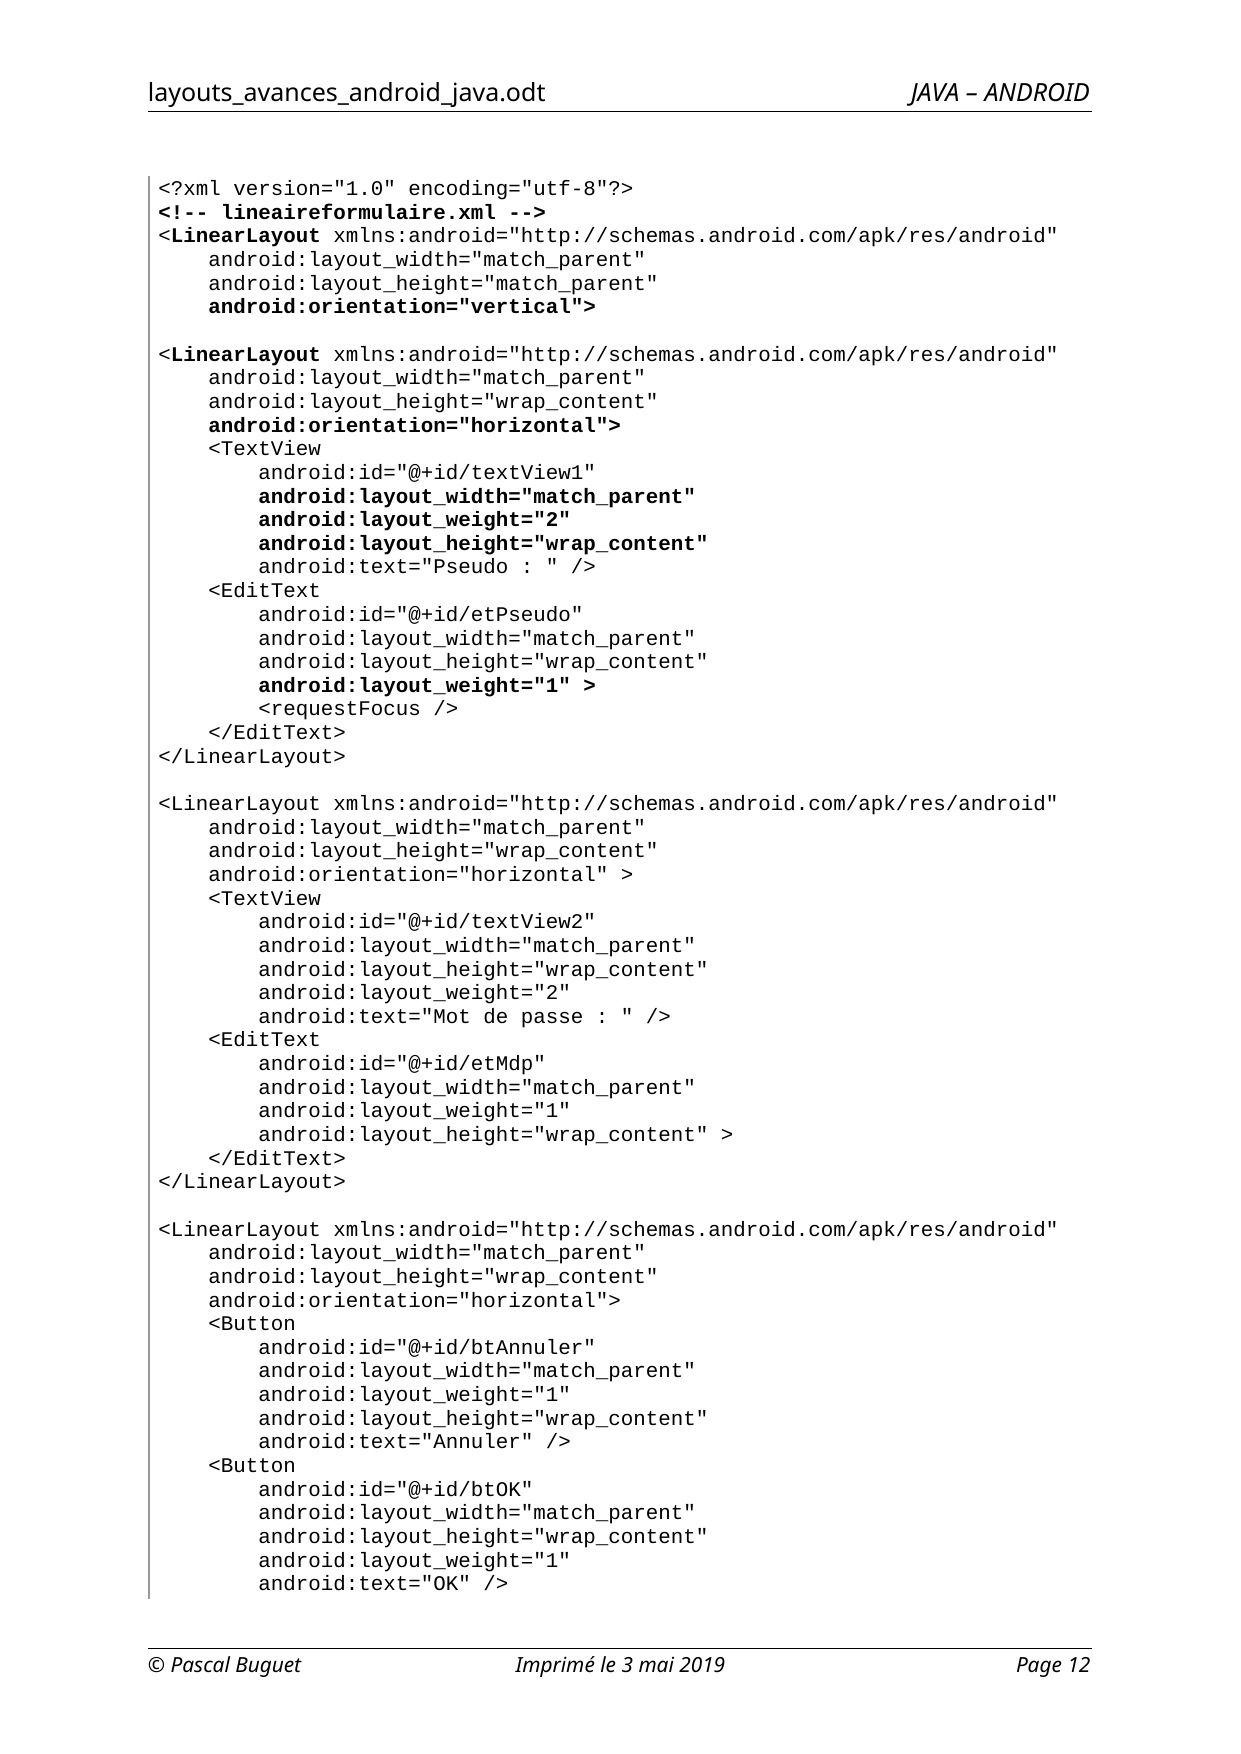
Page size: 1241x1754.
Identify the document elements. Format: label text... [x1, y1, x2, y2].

text android:layout_weight="1" [150, 1384, 1092, 1408]
text android:layout_width="match_parent" [150, 1077, 1092, 1100]
text android:layout_width="match_parent" [150, 935, 1092, 958]
text <TextView [150, 888, 1092, 911]
text android:layout_weight="2" [150, 509, 1092, 533]
text android:layout_width="match_parent" [150, 486, 1092, 509]
text <LinearLayout xmlns:android="http://schemas.android.com/apk/res/android" [150, 793, 1092, 817]
text android:layout_width="match_parent" [150, 627, 1092, 651]
text </EditText> [150, 722, 1092, 746]
text <!-- lineaireformulaire.xml --> [150, 202, 1092, 226]
text android:layout_height="wrap_content" [150, 1266, 1092, 1289]
text android:layout_width="match_parent" [150, 1242, 1092, 1266]
text android:orientation="horizontal" > [150, 864, 1092, 888]
text android:text="OK" /> [150, 1573, 1092, 1599]
text android:layout_weight="1" [150, 1100, 1092, 1124]
text <Button [150, 1455, 1092, 1479]
text android:layout_height="wrap_content" > [150, 1124, 1092, 1148]
text android:layout_height="wrap_content" [150, 958, 1092, 982]
text android:layout_weight="1" > [150, 675, 1092, 698]
text <LinearLayout xmlns:android="http://schemas.android.com/apk/res/android" [150, 1219, 1092, 1242]
text <EditText [150, 1029, 1092, 1053]
text android:orientation="vertical"> [150, 296, 1092, 320]
text android:layout_height="wrap_content" [150, 1408, 1092, 1431]
text android:id="@+id/btAnnuler" [150, 1337, 1092, 1361]
text android:layout_weight="2" [150, 982, 1092, 1006]
text android:text="Mot de passe : " /> [150, 1006, 1092, 1029]
text android:layout_width="match_parent" [150, 249, 1092, 273]
text <TextView [150, 438, 1092, 462]
text android:layout_width="match_parent" [150, 1502, 1092, 1526]
text android:orientation="horizontal"> [150, 415, 1092, 438]
text android:id="@+id/textView2" [150, 911, 1092, 935]
text <Button [150, 1313, 1092, 1337]
text android:id="@+id/etPseudo" [150, 604, 1092, 627]
text android:layout_height="wrap_content" [150, 840, 1092, 864]
text android:layout_height="wrap_content" [150, 651, 1092, 675]
text android:orientation="horizontal"> [150, 1289, 1092, 1313]
text </LinearLayout> [150, 746, 1092, 769]
text <requestFocus /> [150, 698, 1092, 722]
text <?xml version="1.0" encoding="utf-8"?> [150, 176, 1092, 202]
text <LinearLayout xmlns:android="http://schemas.android.com/apk/res/android" [150, 226, 1092, 249]
text android:id="@+id/btOK" [150, 1479, 1092, 1502]
text </LinearLayout> [150, 1171, 1092, 1195]
text android:layout_height="wrap_content" [150, 533, 1092, 557]
text android:layout_height="wrap_content" [150, 1526, 1092, 1550]
text android:layout_height="wrap_content" [150, 391, 1092, 415]
text android:layout_height="match_parent" [150, 273, 1092, 296]
text android:id="@+id/textView1" [150, 462, 1092, 486]
text android:layout_width="match_parent" [150, 1361, 1092, 1384]
text android:text="Annuler" /> [150, 1431, 1092, 1455]
text android:id="@+id/etMdp" [150, 1053, 1092, 1077]
text android:layout_width="match_parent" [150, 817, 1092, 840]
text android:layout_width="match_parent" [150, 367, 1092, 391]
text </EditText> [150, 1148, 1092, 1171]
text <EditText [150, 580, 1092, 604]
text android:text="Pseudo : " /> [150, 557, 1092, 580]
text <LinearLayout xmlns:android="http://schemas.android.com/apk/res/android" [150, 344, 1092, 367]
text android:layout_weight="1" [150, 1550, 1092, 1573]
